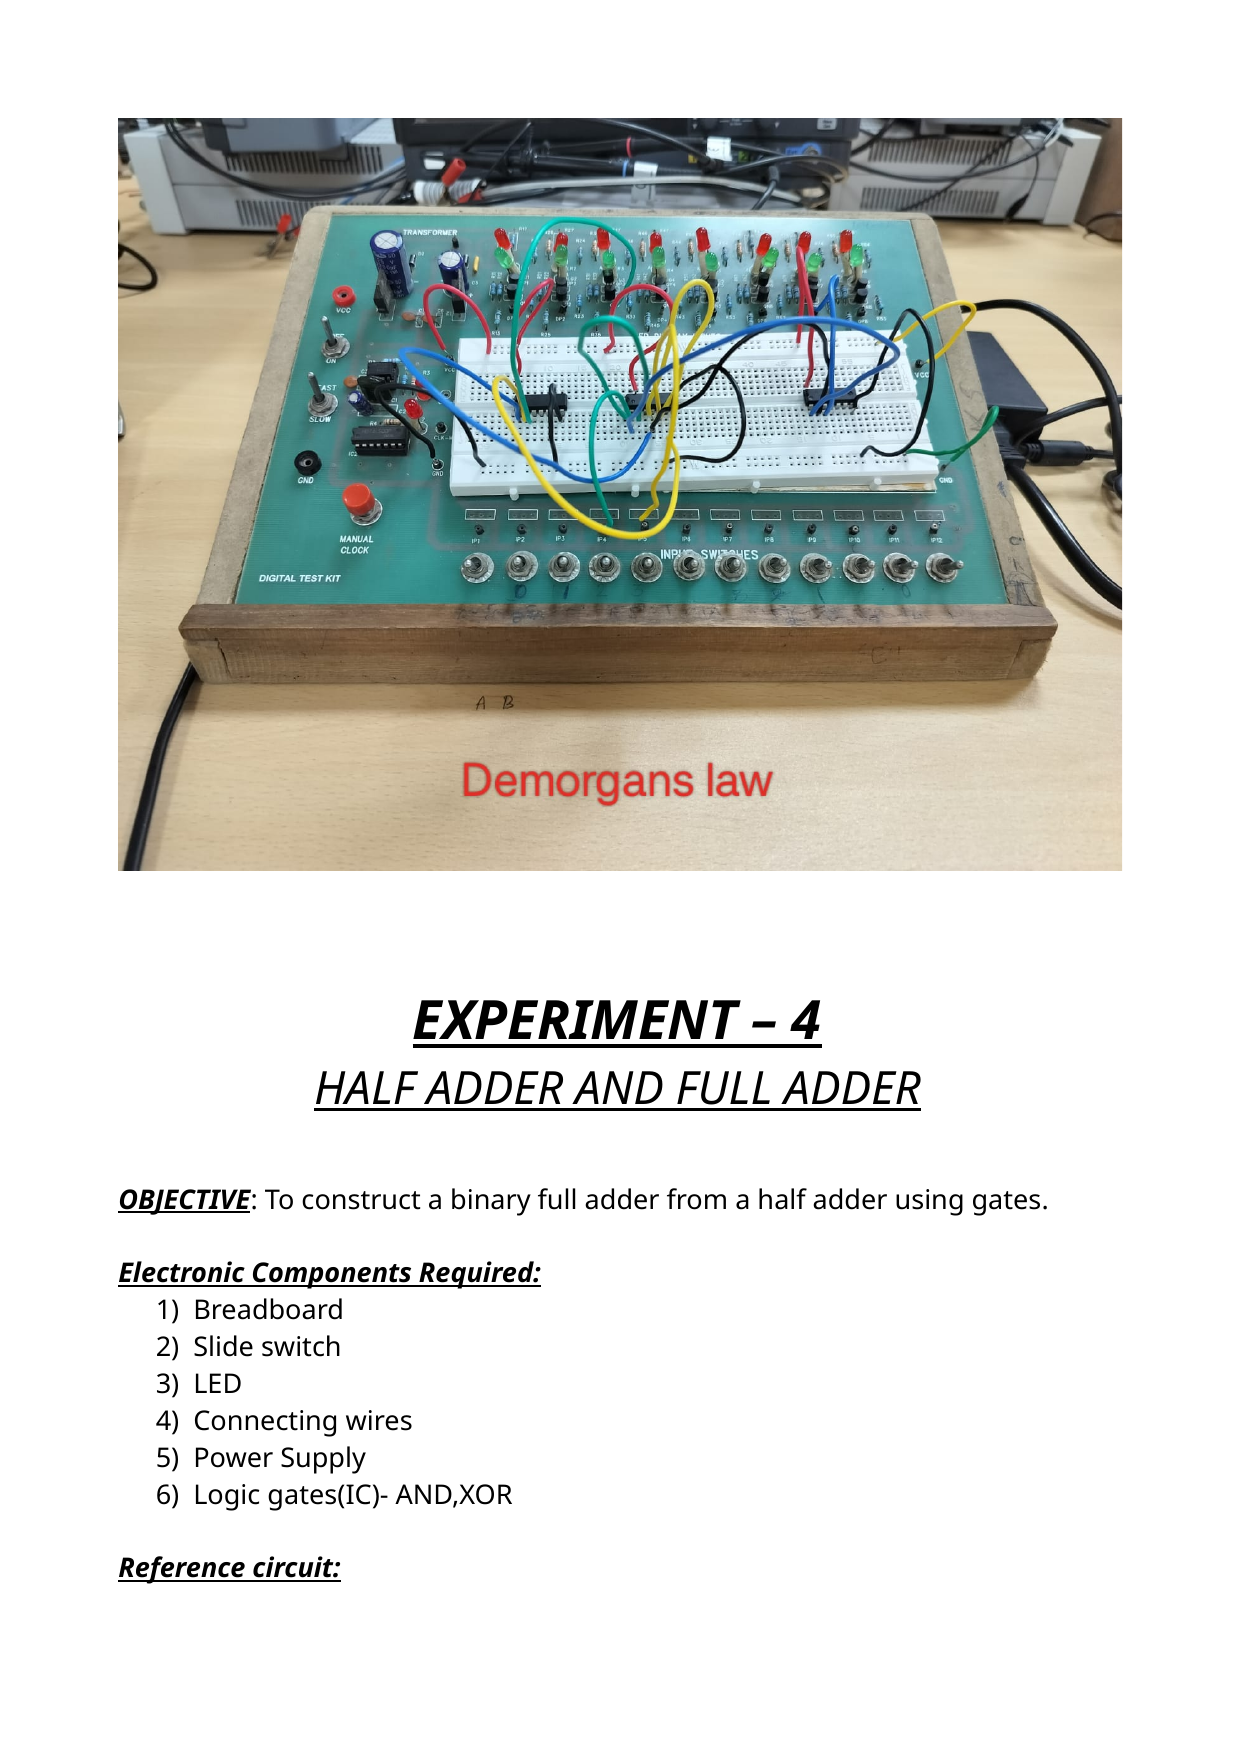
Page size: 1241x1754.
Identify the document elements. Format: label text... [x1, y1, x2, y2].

text OBJECTIVE: To construct a binary full adder from a half adder using gates. [118, 1180, 1122, 1217]
text HALF ADDER AND FULL ADDER [118, 1055, 1122, 1118]
list Slide switch [156, 1328, 1122, 1364]
picture [118, 118, 1123, 871]
list Power Supply [156, 1438, 1122, 1475]
list Logic gates(IC)- AND,XOR [156, 1475, 1122, 1512]
text Reference circuit: [118, 1549, 1122, 1586]
text Electronic Components Required: [118, 1254, 1122, 1291]
list Connecting wires [156, 1401, 1122, 1438]
list LED [156, 1364, 1122, 1401]
text EXPERIMENT – 4 [118, 982, 1122, 1055]
list Breadboard [156, 1291, 1122, 1328]
